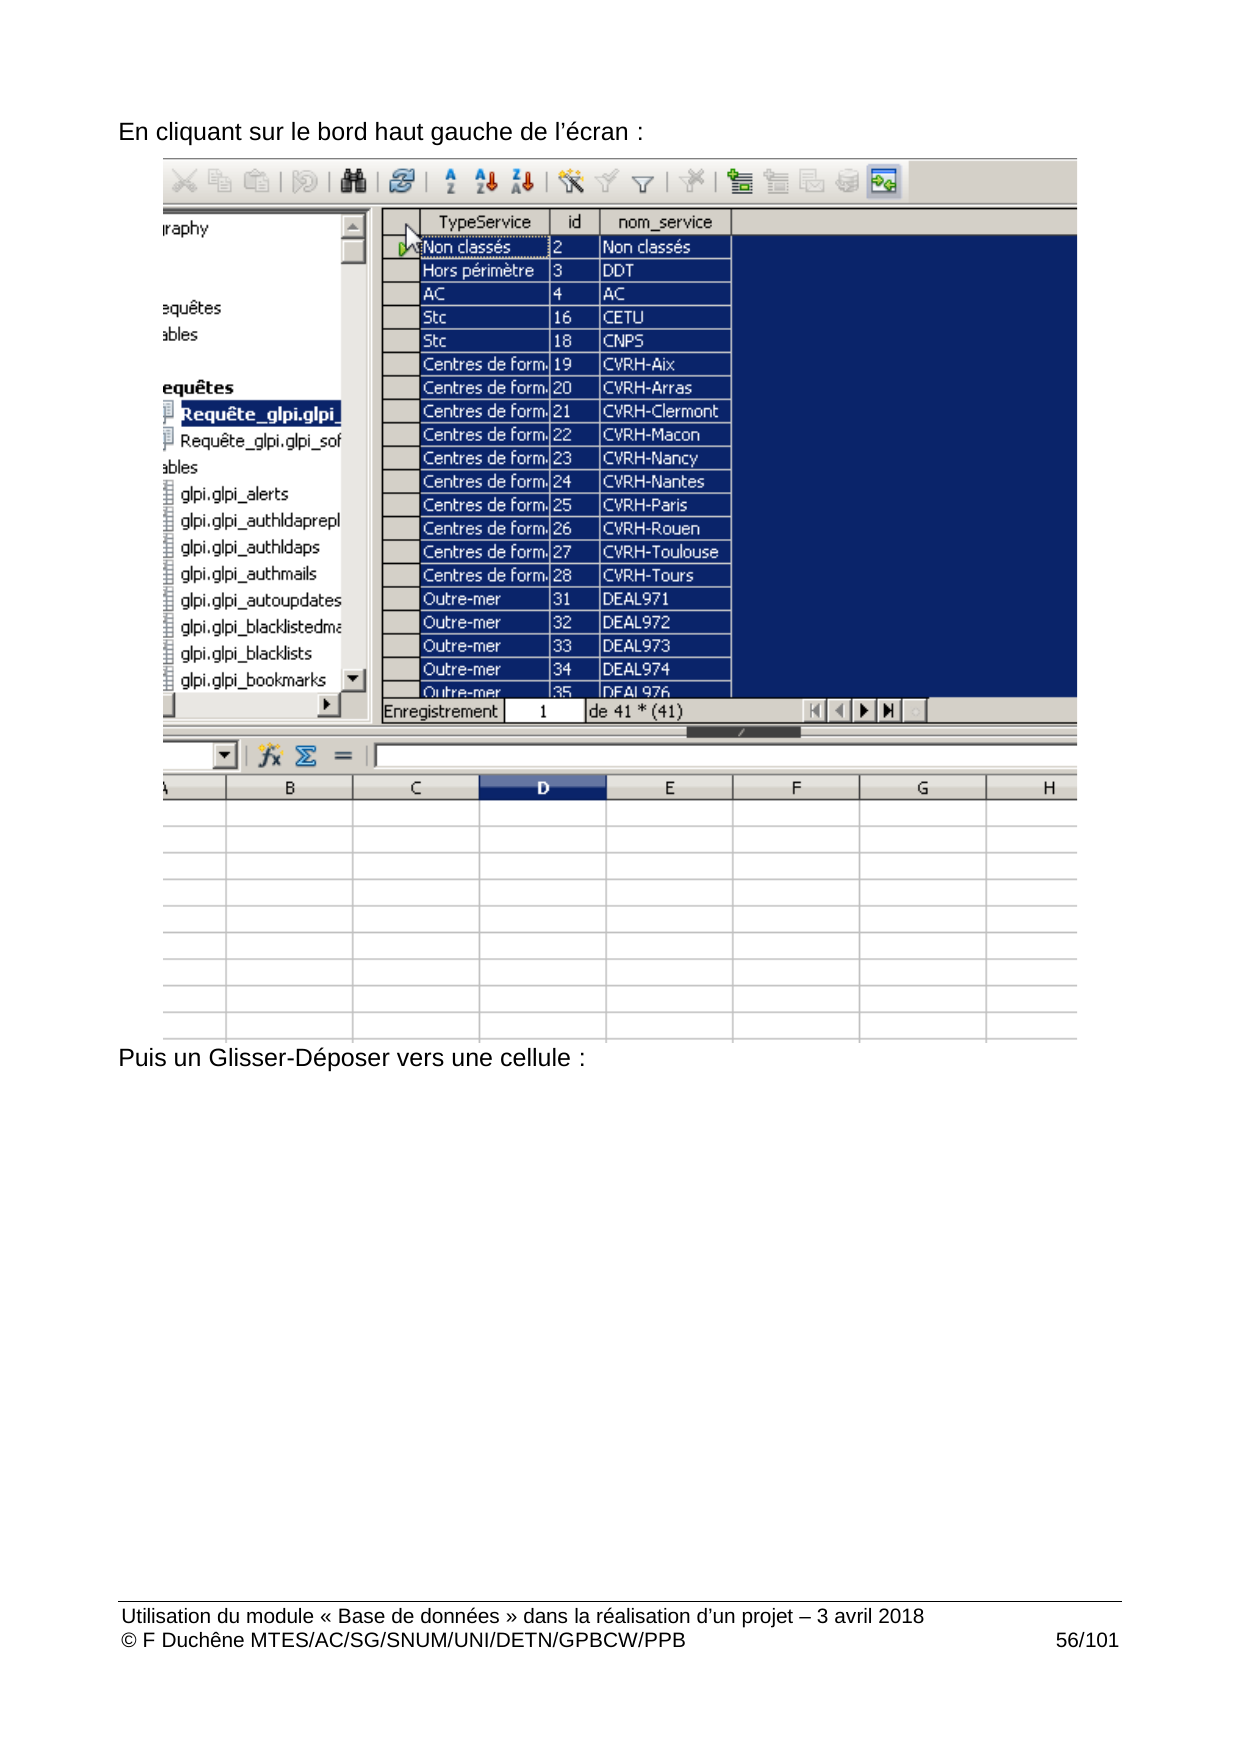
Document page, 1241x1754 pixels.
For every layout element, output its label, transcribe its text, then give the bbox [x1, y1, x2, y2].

text Puis un Glisser-Déposer vers une cellule : [118, 739, 1122, 1072]
text En cliquant sur le bord haut gauche de l’écran : [118, 117, 1122, 146]
picture [163, 158, 1078, 1043]
